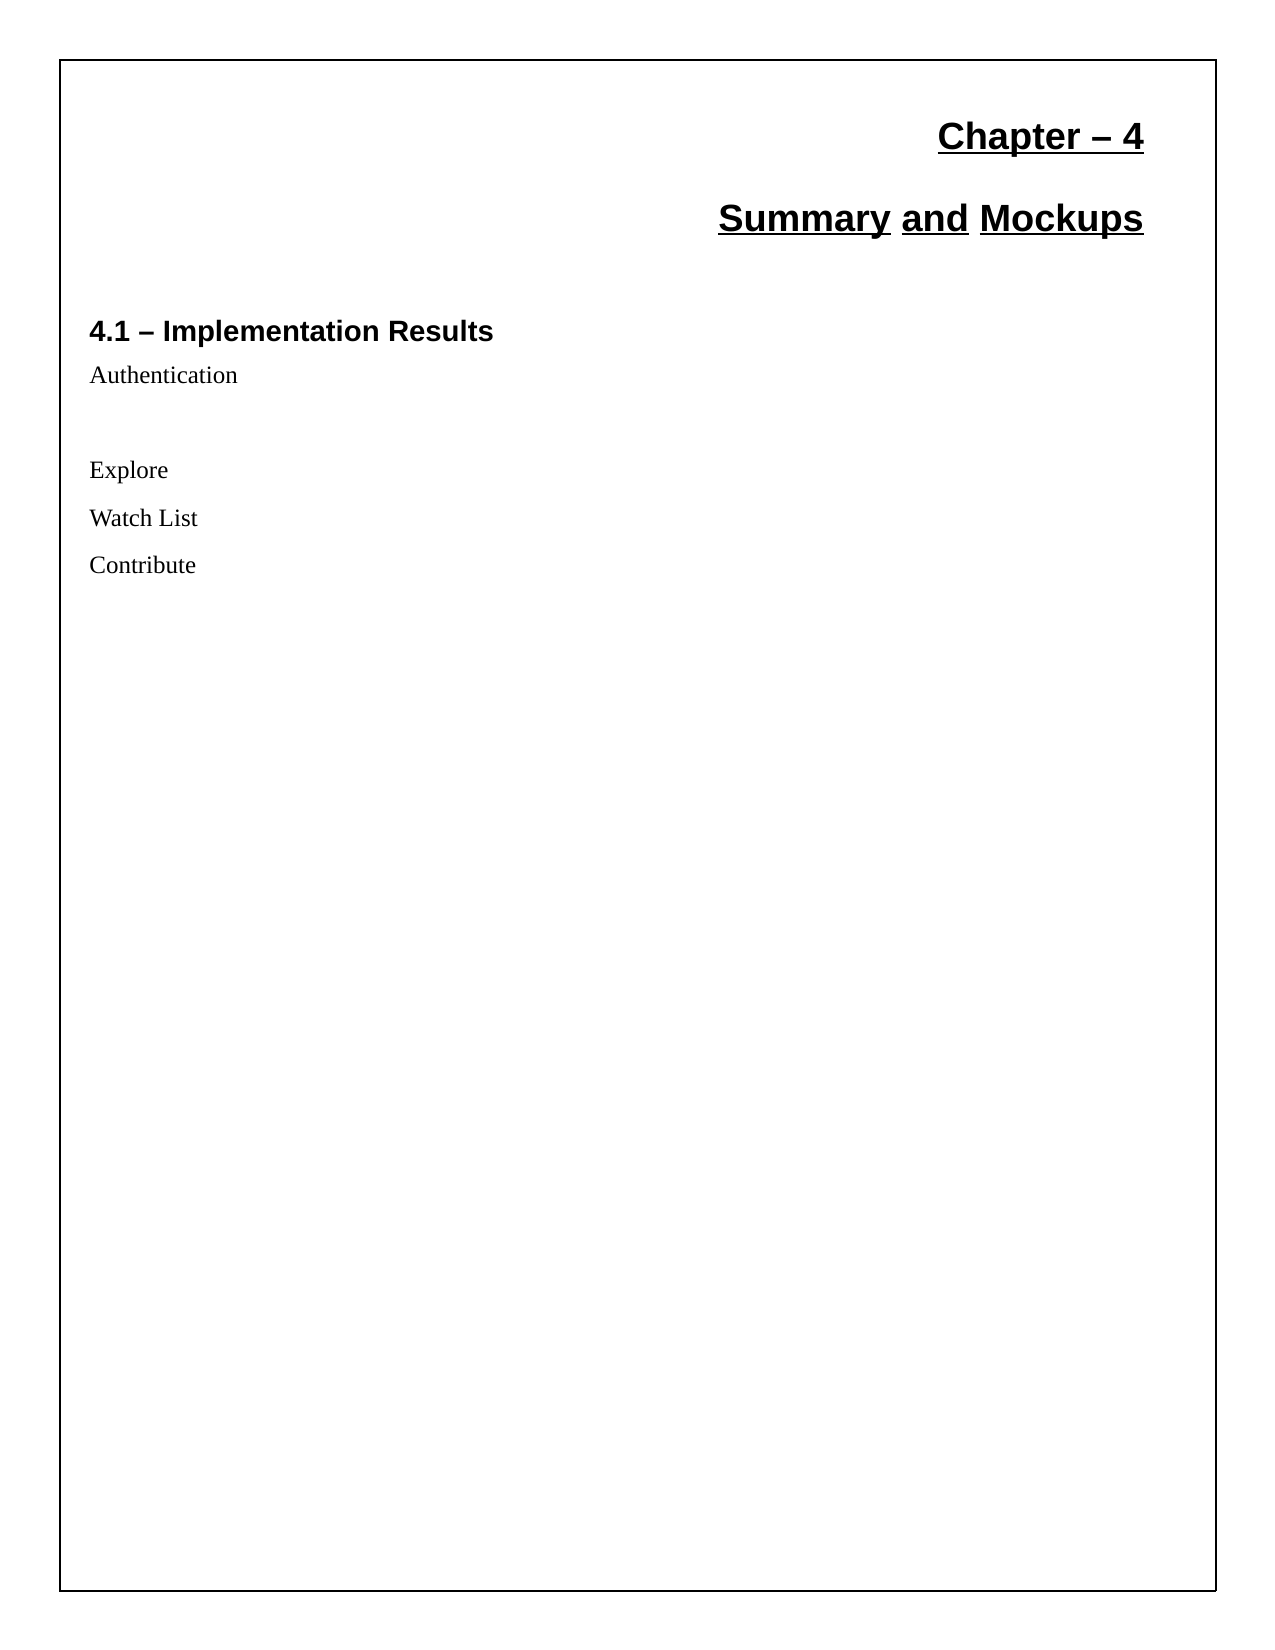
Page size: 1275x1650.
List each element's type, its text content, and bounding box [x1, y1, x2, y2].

subtitle Summary and Mockups [89, 195, 1186, 239]
text Contribute [89, 550, 1186, 579]
text Authentication [89, 360, 1186, 389]
subtitle 4.1 – Implementation Results [89, 314, 1186, 347]
text Explore [89, 455, 1186, 484]
text Watch List [89, 503, 1186, 531]
subtitle Chapter – 4 [89, 114, 1186, 158]
